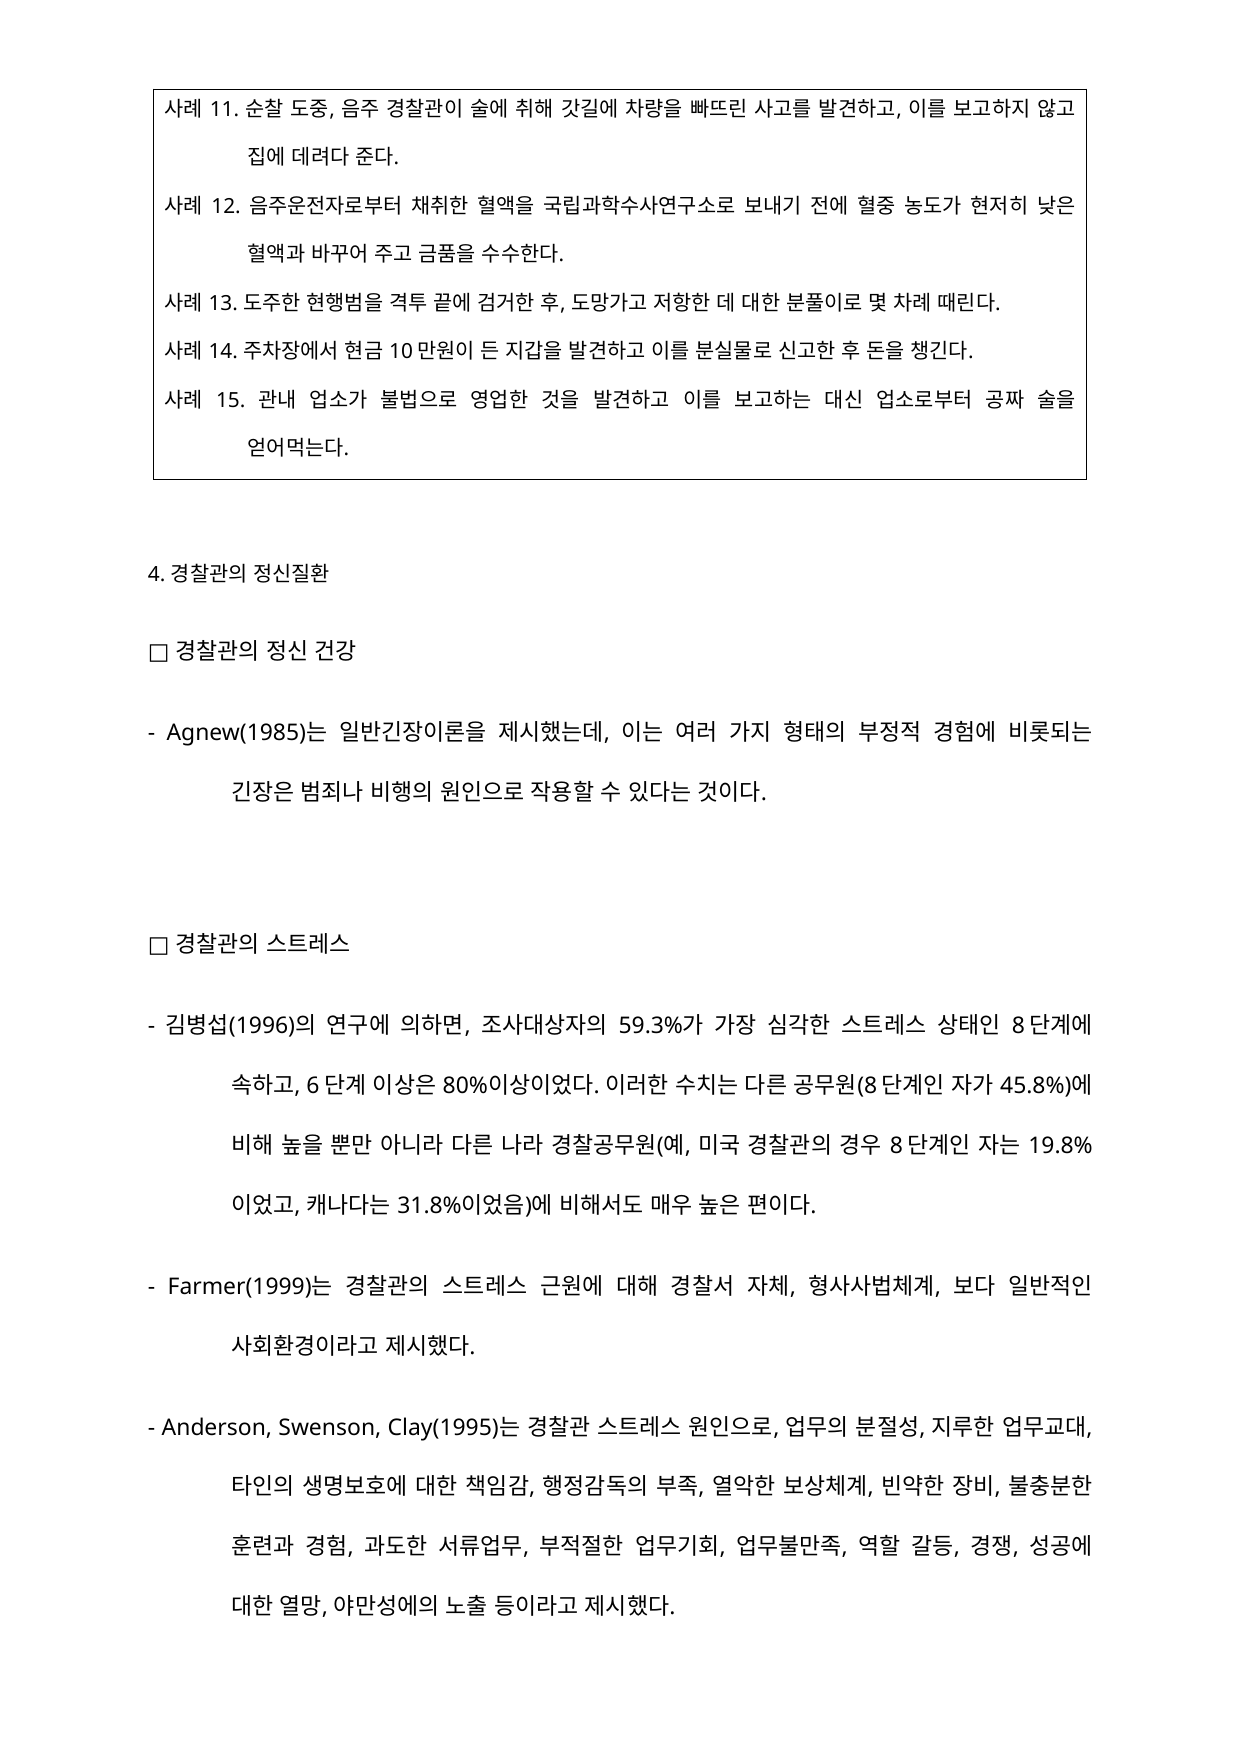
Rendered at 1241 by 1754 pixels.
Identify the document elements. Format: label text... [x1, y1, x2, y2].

text - 김병섭(1996)의 연구에 의하면, 조사대상자의 59.3%가 가장 심각한 스트레스 상태인 8단계에 속하고, 6단계 이상은 80%이상이었다. 이러한 수치는 다른 공무원(8단계인 자가 45.8%)에 비해 높을 뿐만 아니라 다른 나라 경찰공무원(예, 미국 경찰관의 경우 8단계인 자는 19.8%이었고, 캐나다는 31.8%이었음)에 비해서도 매우 높은 편이다. [148, 1007, 1093, 1220]
text - Agnew(1985)는 일반긴장이론을 제시했는데, 이는 여러 가지 형태의 부정적 경험에 비롯되는 긴장은 범죄나 비행의 원인으로 작용할 수 있다는 것이다. [148, 713, 1093, 807]
text - Farmer(1999)는 경찰관의 스트레스 근원에 대해 경찰서 자체, 형사사법체계, 보다 일반적인 사회환경이라고 제시했다. [148, 1268, 1093, 1361]
text □ 경찰관의 스트레스 [148, 926, 1093, 959]
table_header 사례 11. 순찰 도중, 음주 경찰관이 술에 취해 갓길에 차량을 빠뜨린 사고를 발견하고, 이를 보고하지 않고 집에 데려다 준다. 사례 12. 음주운전자로부터 채취한 혈액을 국립과학수사연구소로 보내기 전에 혈중 농도가 현저히 낮은 혈액과 바꾸어 주고 금품을 수수한다. 사례 13. 도주한 현행범을 격투 끝에 검거한 후, 도망가고 저항한 데 대한 분풀이로 몇 차례 때린다. 사례 14. 주차장에서 현금 10만원이 든 지갑을 발견하고 이를 분실물로 신고한 후 돈을 챙긴다. 사례 15. 관내 업소가 불법으로 영업한 것을 발견하고 이를 보고하는 대신 업소로부터 공짜 술을 얻어먹는다. [154, 90, 1086, 479]
text - Anderson, Swenson, Clay(1995)는 경찰관 스트레스 원인으로, 업무의 분절성, 지루한 업무교대, 타인의 생명보호에 대한 책임감, 행정감독의 부족, 열악한 보상체계, 빈약한 장비, 불충분한 훈련과 경험, 과도한 서류업무, 부적절한 업무기회, 업무불만족, 역할 갈등, 경쟁, 성공에 대한 열망, 야만성에의 노출 등이라고 제시했다. [148, 1408, 1093, 1621]
text 4. 경찰관의 정신질환 [148, 557, 1093, 588]
text □ 경찰관의 정신 건강 [148, 633, 1093, 666]
